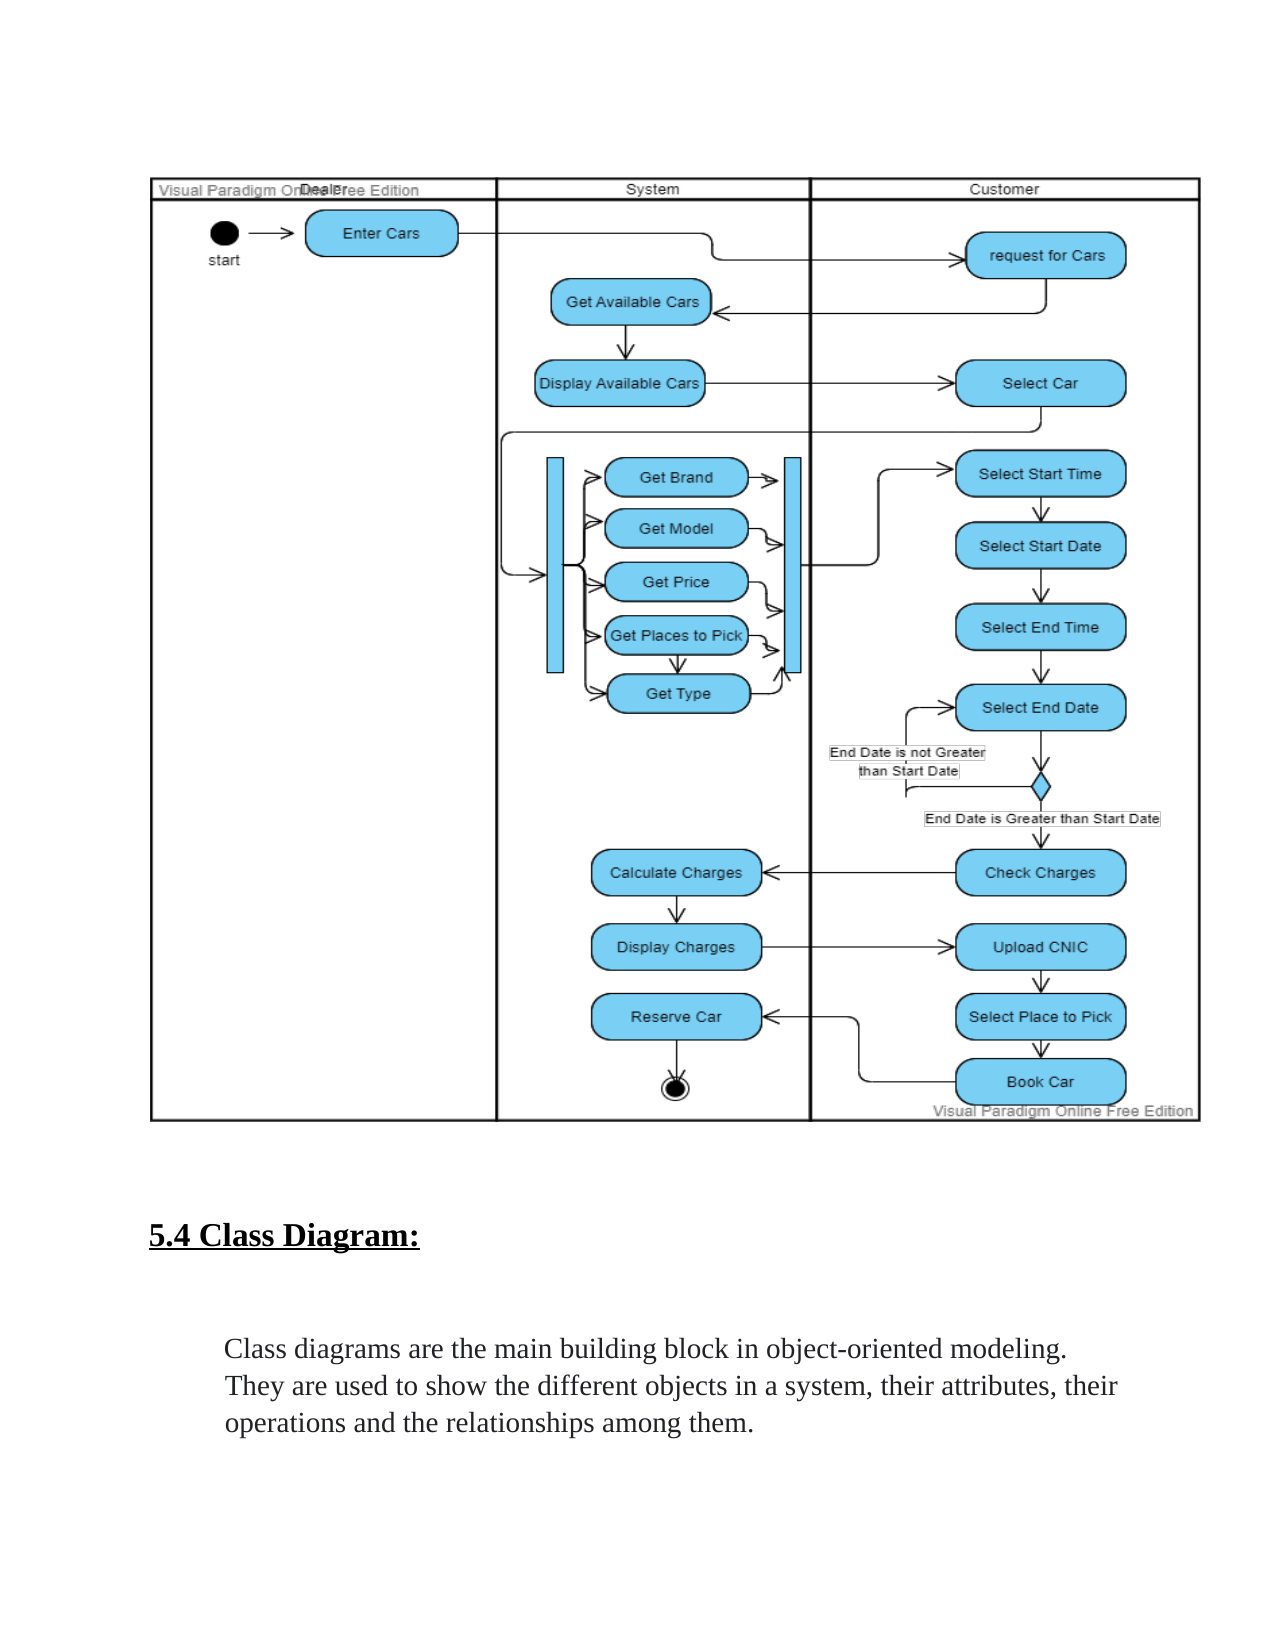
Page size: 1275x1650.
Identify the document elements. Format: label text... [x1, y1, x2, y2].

text Class diagrams are the main building block in object-oriented modeling. They are used to show the different objects in a system, their attributes, their operations and the relationships among them. [223, 1331, 1133, 1439]
text 5.4 Class Diagram: [148, 1215, 1133, 1253]
